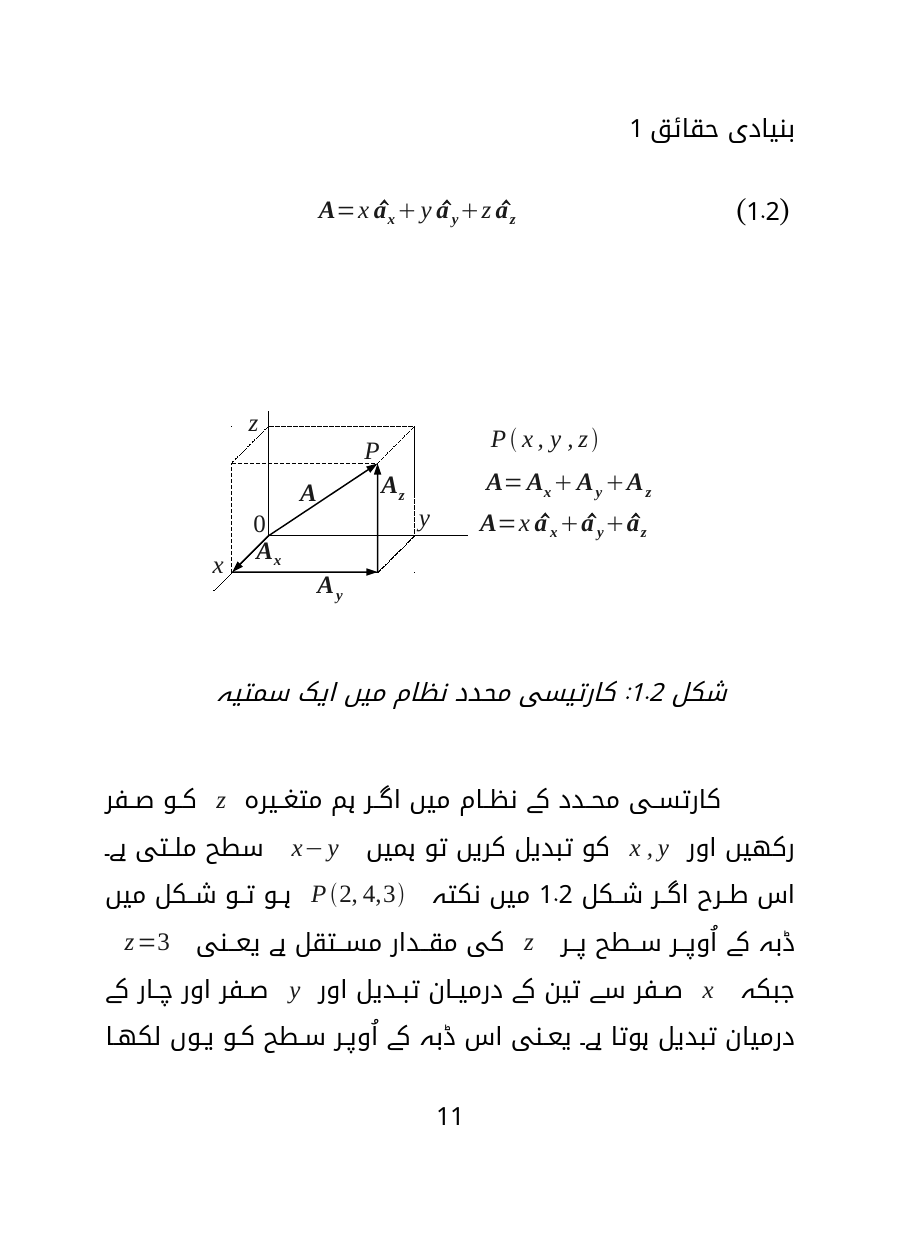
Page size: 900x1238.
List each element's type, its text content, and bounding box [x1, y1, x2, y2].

table_header (1.2) [718, 183, 795, 254]
text کارتسی محدد کے نظام میں اگر ہم متغیرہکو صفر رکھیں اورکو تبدیل کریں تو ہمیں سطح ملتی ہے۔ اس طرح اگر شکل 1.2 میں نکتہ ہو تو شکل میں ڈبہ کے اُوپر سطح پر کی مقدار مستقل ہے یعنی جبکہ صفر سے تین کے درمیان تبدیل اورصفر اور چار کے درمیان تبدیل ہوتا ہے۔ یعنی اس ڈبہ کے اُوپر سطح کو یوں لکھا جا سکتا ہے۔ [105, 777, 795, 1061]
list شکل 1.2: کارتیسی محدد نظام میں ایک سمتیہ [174, 347, 726, 717]
table_header [105, 183, 718, 254]
